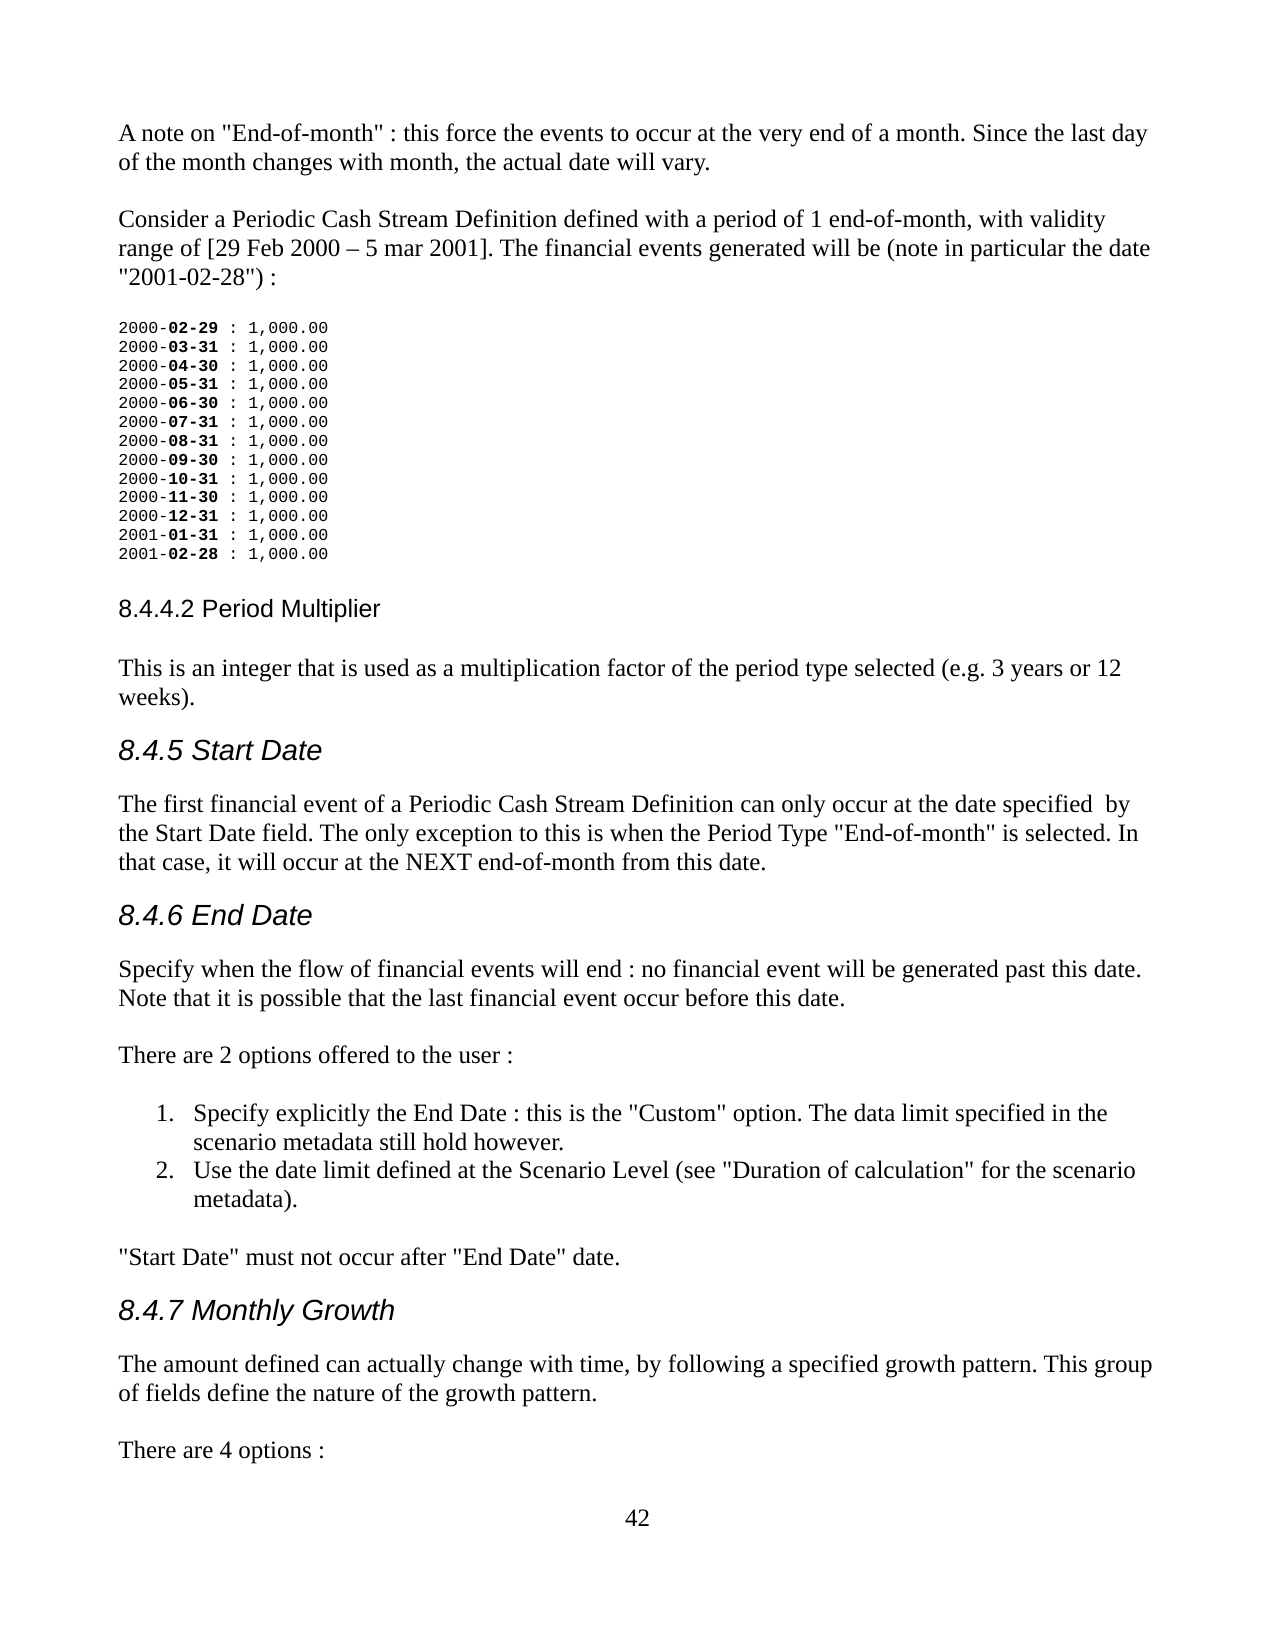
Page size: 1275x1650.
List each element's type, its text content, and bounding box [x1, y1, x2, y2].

subtitle Monthly Growth [118, 1293, 1157, 1326]
text The first financial event of a Periodic Cash Stream Definition can only occur at the date specified by the Start Date field. The only exception to this is when the Period Type "End-of-month" is selected. In that case, it will occur at the NEXT end-of-month from this date. [118, 789, 1157, 876]
list Use the date limit defined at the Scenario Level (see "Duration of calculation" for the scenario metadata). [156, 1155, 1157, 1213]
text 2000-02-29 : 1,000.00 [118, 319, 1157, 338]
text "Start Date" must not occur after "End Date" date. [118, 1242, 1157, 1270]
text A note on "End-of-month" : this force the events to occur at the very end of a month. Since the last day of the month changes with month, the actual date will vary. [118, 118, 1157, 176]
text 2000-08-31 : 1,000.00 [118, 432, 1157, 451]
text This is an integer that is used as a multiplication factor of the period type selected (e.g. 3 years or 12 weeks). [118, 653, 1157, 711]
text Specify when the flow of financial events will end : no financial event will be generated past this date. Note that it is possible that the last financial event occur before this date. [118, 954, 1157, 1012]
text There are 2 options offered to the user : [118, 1040, 1157, 1069]
list Specify explicitly the End Date : this is the "Custom" option. The data limit specified in the scenario metadata still hold however. [156, 1098, 1157, 1155]
subtitle End Date [118, 898, 1157, 932]
text 2000-09-30 : 1,000.00 [118, 451, 1157, 470]
text 2000-04-30 : 1,000.00 [118, 357, 1157, 376]
text The amount defined can actually change with time, by following a specified growth pattern. This group of fields define the nature of the growth pattern. [118, 1349, 1157, 1406]
text 2001-02-28 : 1,000.00 [118, 546, 1157, 564]
text 2000-03-31 : 1,000.00 [118, 338, 1157, 357]
text Consider a Periodic Cash Stream Definition defined with a period of 1 end-of-month, with validity range of [29 Feb 2000 – 5 mar 2001]. The financial events generated will be (note in particular the date "2001-02-28") : [118, 204, 1157, 291]
text 2000-11-30 : 1,000.00 [118, 489, 1157, 508]
subtitle Period Multiplier [118, 594, 1157, 623]
text 2001-01-31 : 1,000.00 [118, 527, 1157, 546]
text There are 4 options : [118, 1435, 1157, 1464]
subtitle Start Date [118, 733, 1157, 767]
text 2000-05-31 : 1,000.00 [118, 376, 1157, 395]
text 2000-12-31 : 1,000.00 [118, 508, 1157, 527]
text 2000-07-31 : 1,000.00 [118, 414, 1157, 432]
text 2000-06-30 : 1,000.00 [118, 395, 1157, 414]
text 2000-10-31 : 1,000.00 [118, 470, 1157, 489]
